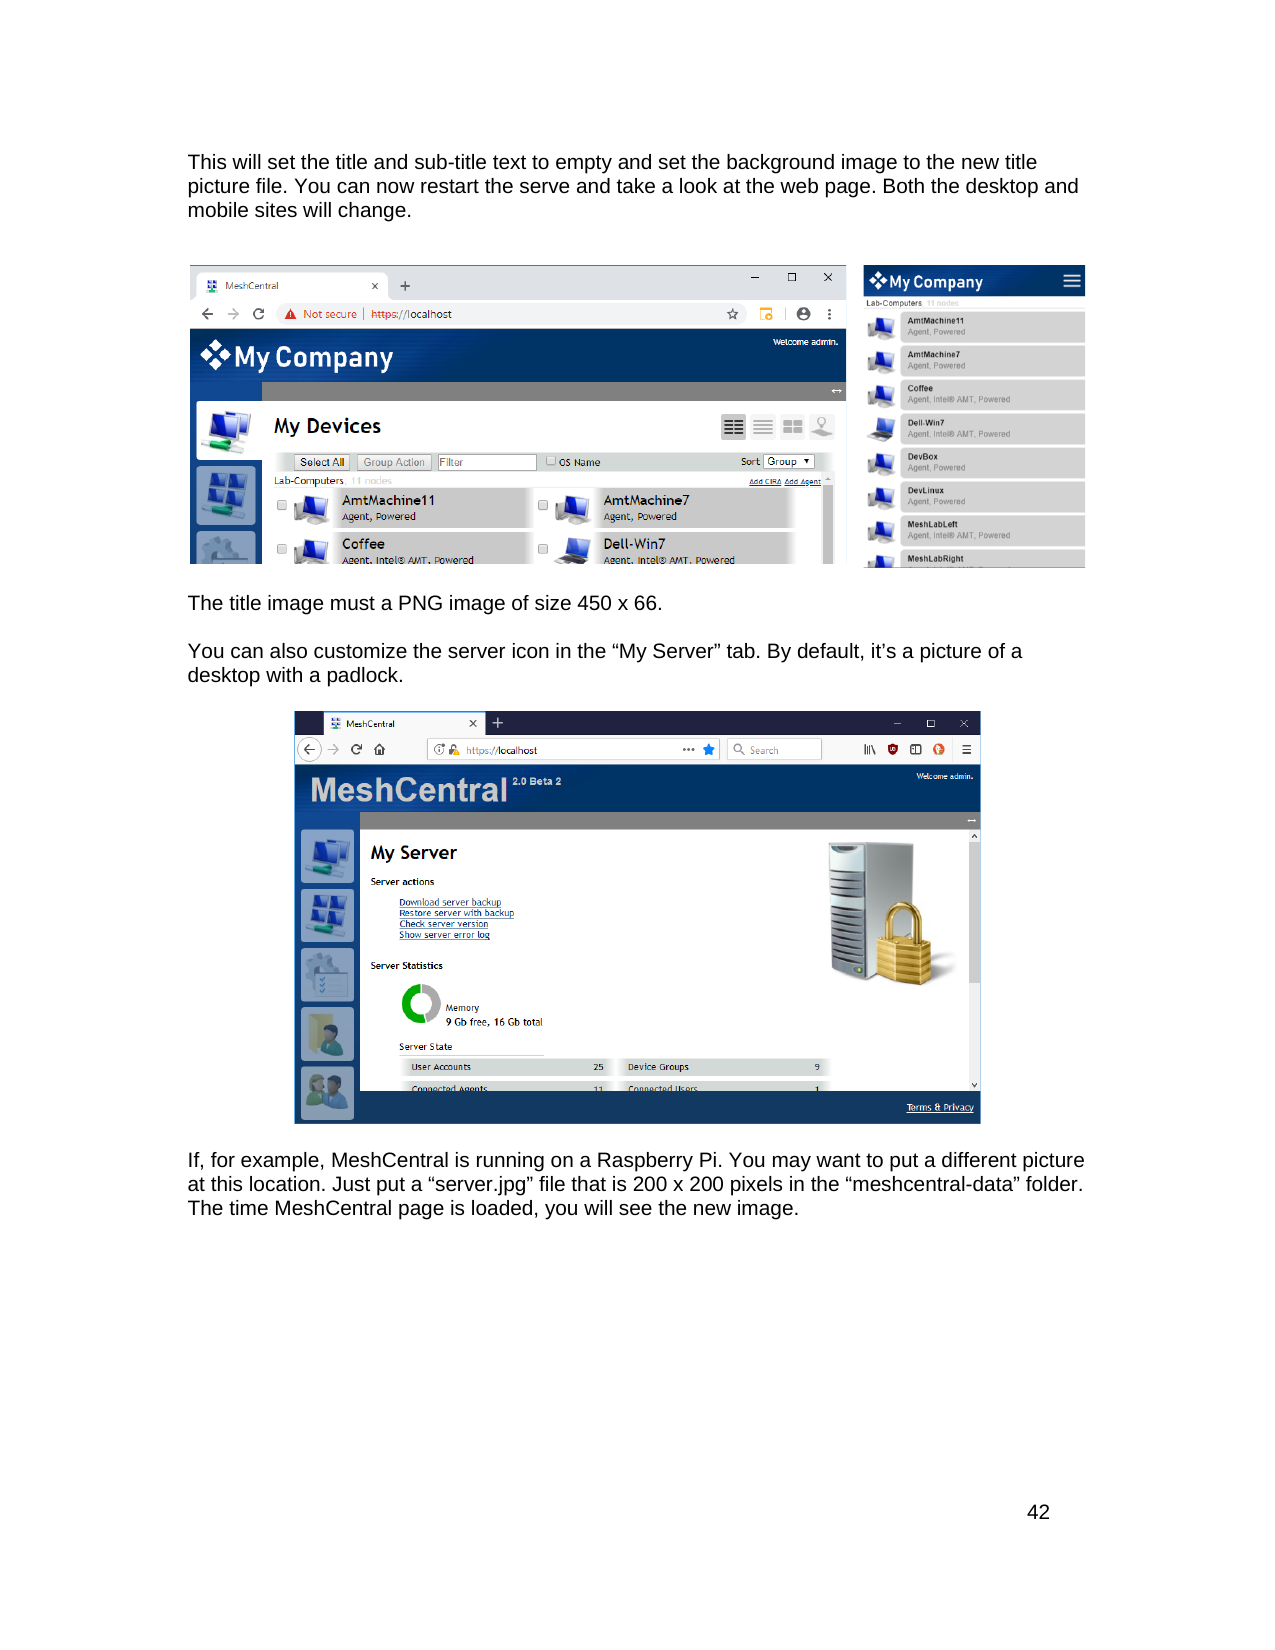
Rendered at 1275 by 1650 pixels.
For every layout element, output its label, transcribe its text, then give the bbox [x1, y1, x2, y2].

text If, for example, MeshCentral is running on a Raspberry Pi. You may want to put a different picture at this location. Just put a “server.jpg” file that is 200 x 200 pixels in the “meshcentral-data” folder. The time MeshCentral page is loaded, you will see the new image. [187, 1148, 1087, 1219]
text You can also customize the server icon in the “My Server” tab. By default, it’s a picture of a desktop with a padlock. [187, 639, 1087, 687]
text The title image must a PNG image of size 450 x 66. [187, 591, 1087, 615]
text This will set the title and sub-title text to empty and set the background image to the new title picture file. You can now restart the serve and take a look at the web page. Both the desktop and mobile sites will change. [187, 150, 1087, 222]
